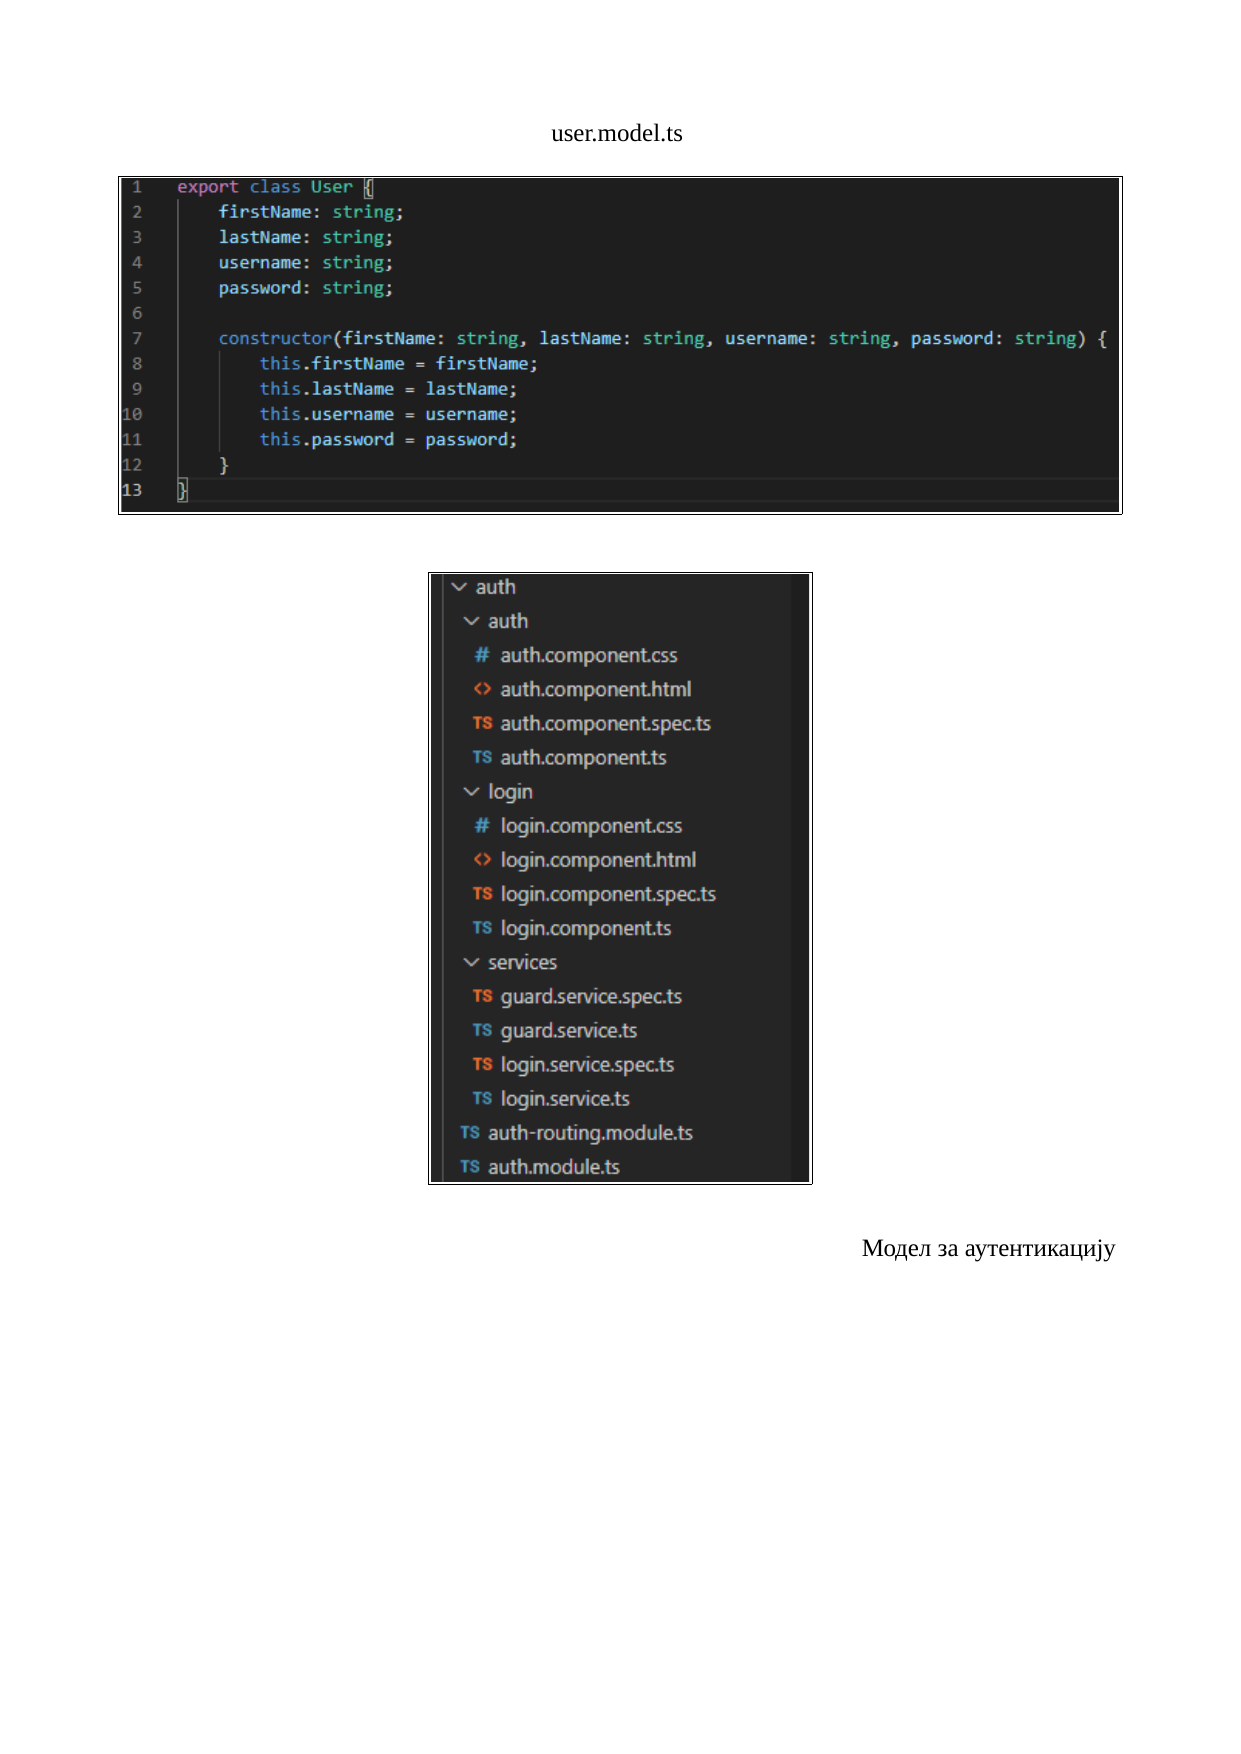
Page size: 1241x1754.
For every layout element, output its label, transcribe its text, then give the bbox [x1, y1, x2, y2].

text user.model.ts [118, 118, 1122, 147]
text Модел за аутентикацију [118, 1233, 1122, 1262]
picture [121, 178, 1119, 512]
picture [431, 574, 810, 1182]
